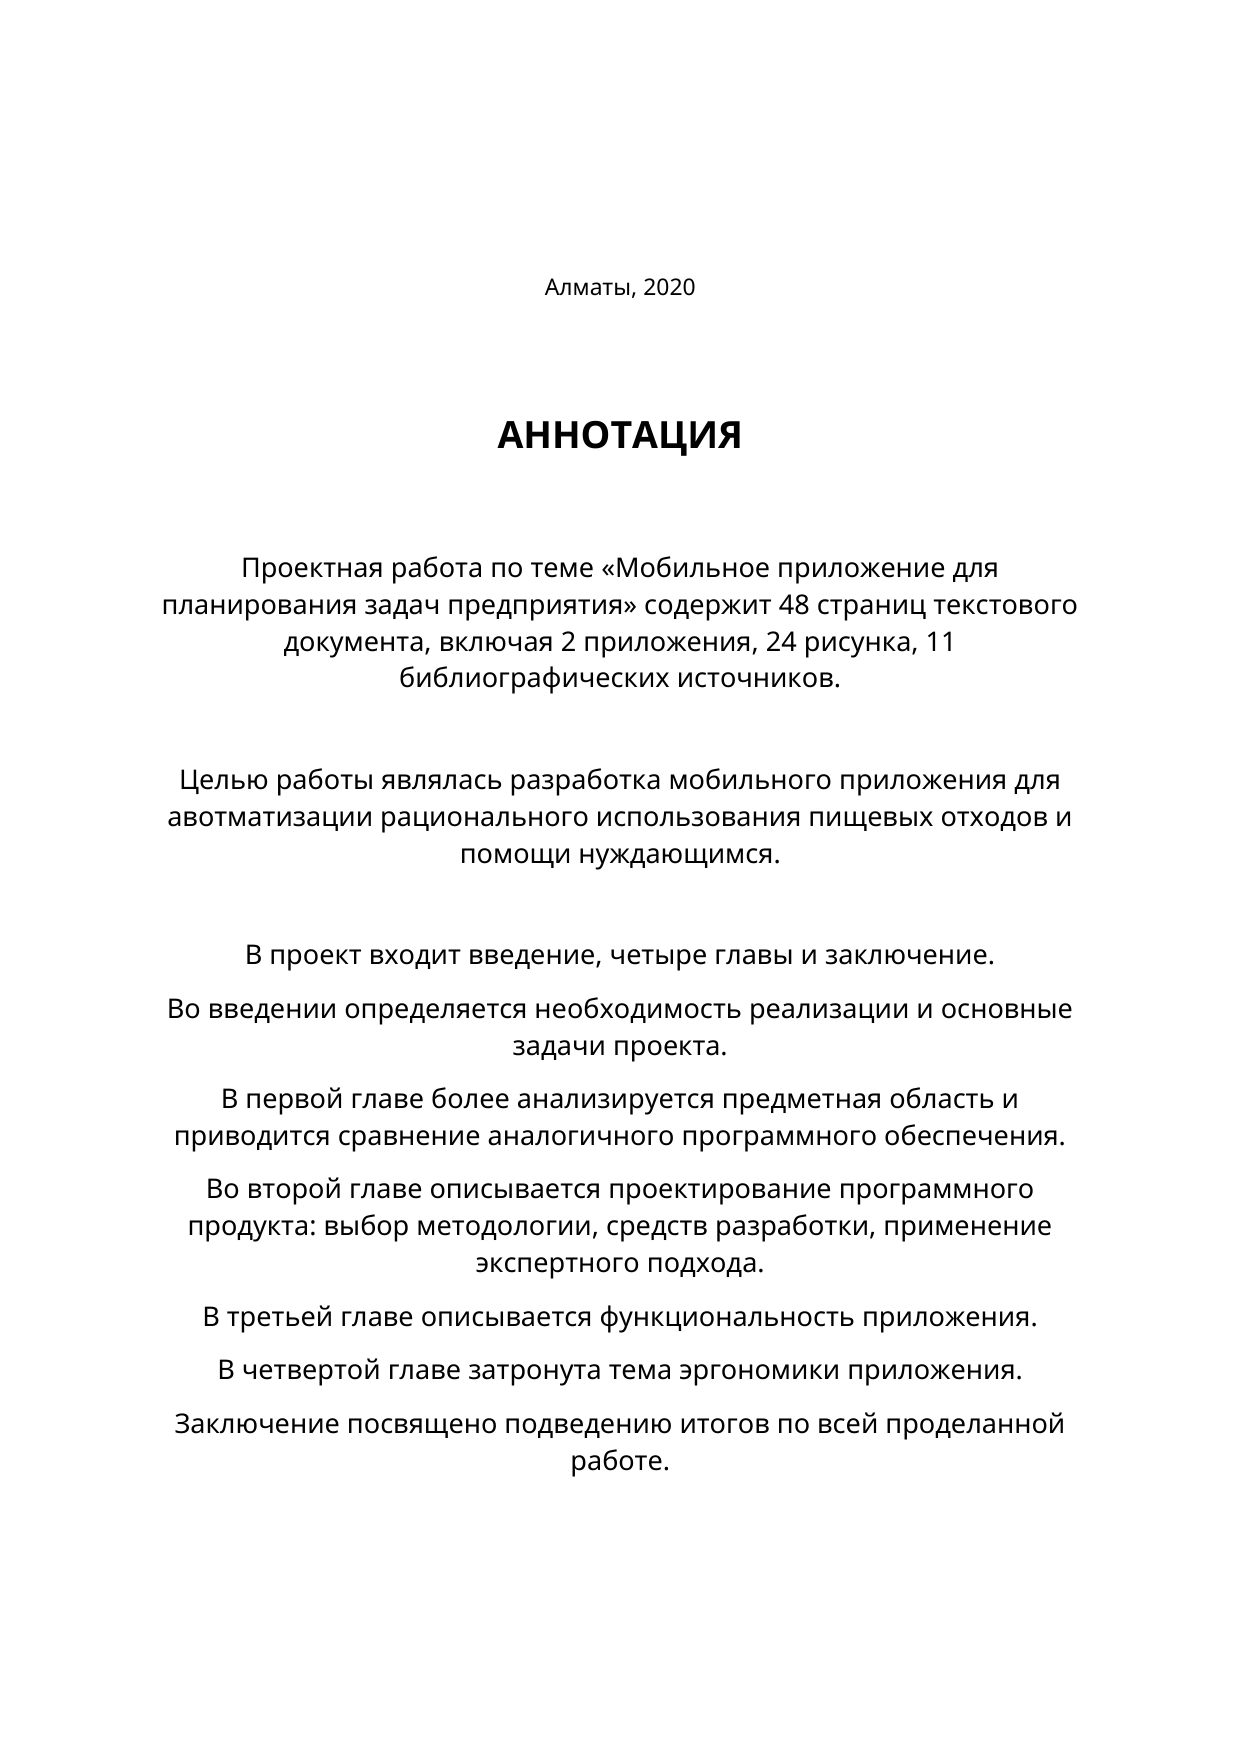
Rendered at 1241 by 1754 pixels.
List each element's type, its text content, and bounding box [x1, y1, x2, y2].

text В третьей главе описывается функциональность приложения. [150, 1297, 1090, 1334]
text Во введении определяется необходимость реализации и основные задачи проекта. [150, 989, 1090, 1063]
text Заключение посвящено подведению итогов по всей проделанной работе. [150, 1404, 1090, 1478]
text АННОТАЦИЯ [150, 408, 1090, 459]
text Целью работы являлась разработка мобильного приложения для авотматизации рационального использования пищевых отходов и помощи нуждающимся. [150, 760, 1090, 871]
text Проектная работа по теме «Мобильное приложение для планирования задач предприятия» содержит 48 страниц текстового документа, включая 2 приложения, 24 рисунка, 11 библиографических источников. [150, 548, 1090, 696]
text Во второй главе описывается проектирование программного продукта: выбор методологии, средств разработки, применение экспертного подхода. [150, 1170, 1090, 1281]
text Алматы, 2020 [150, 271, 1090, 302]
text В проект входит введение, четыре главы и заключение. [150, 936, 1090, 972]
text В первой главе более анализируется предметная область и приводится сравнение аналогичного программного обеспечения. [150, 1079, 1090, 1153]
text В четвертой главе затронута тема эргономики приложения. [150, 1351, 1090, 1388]
